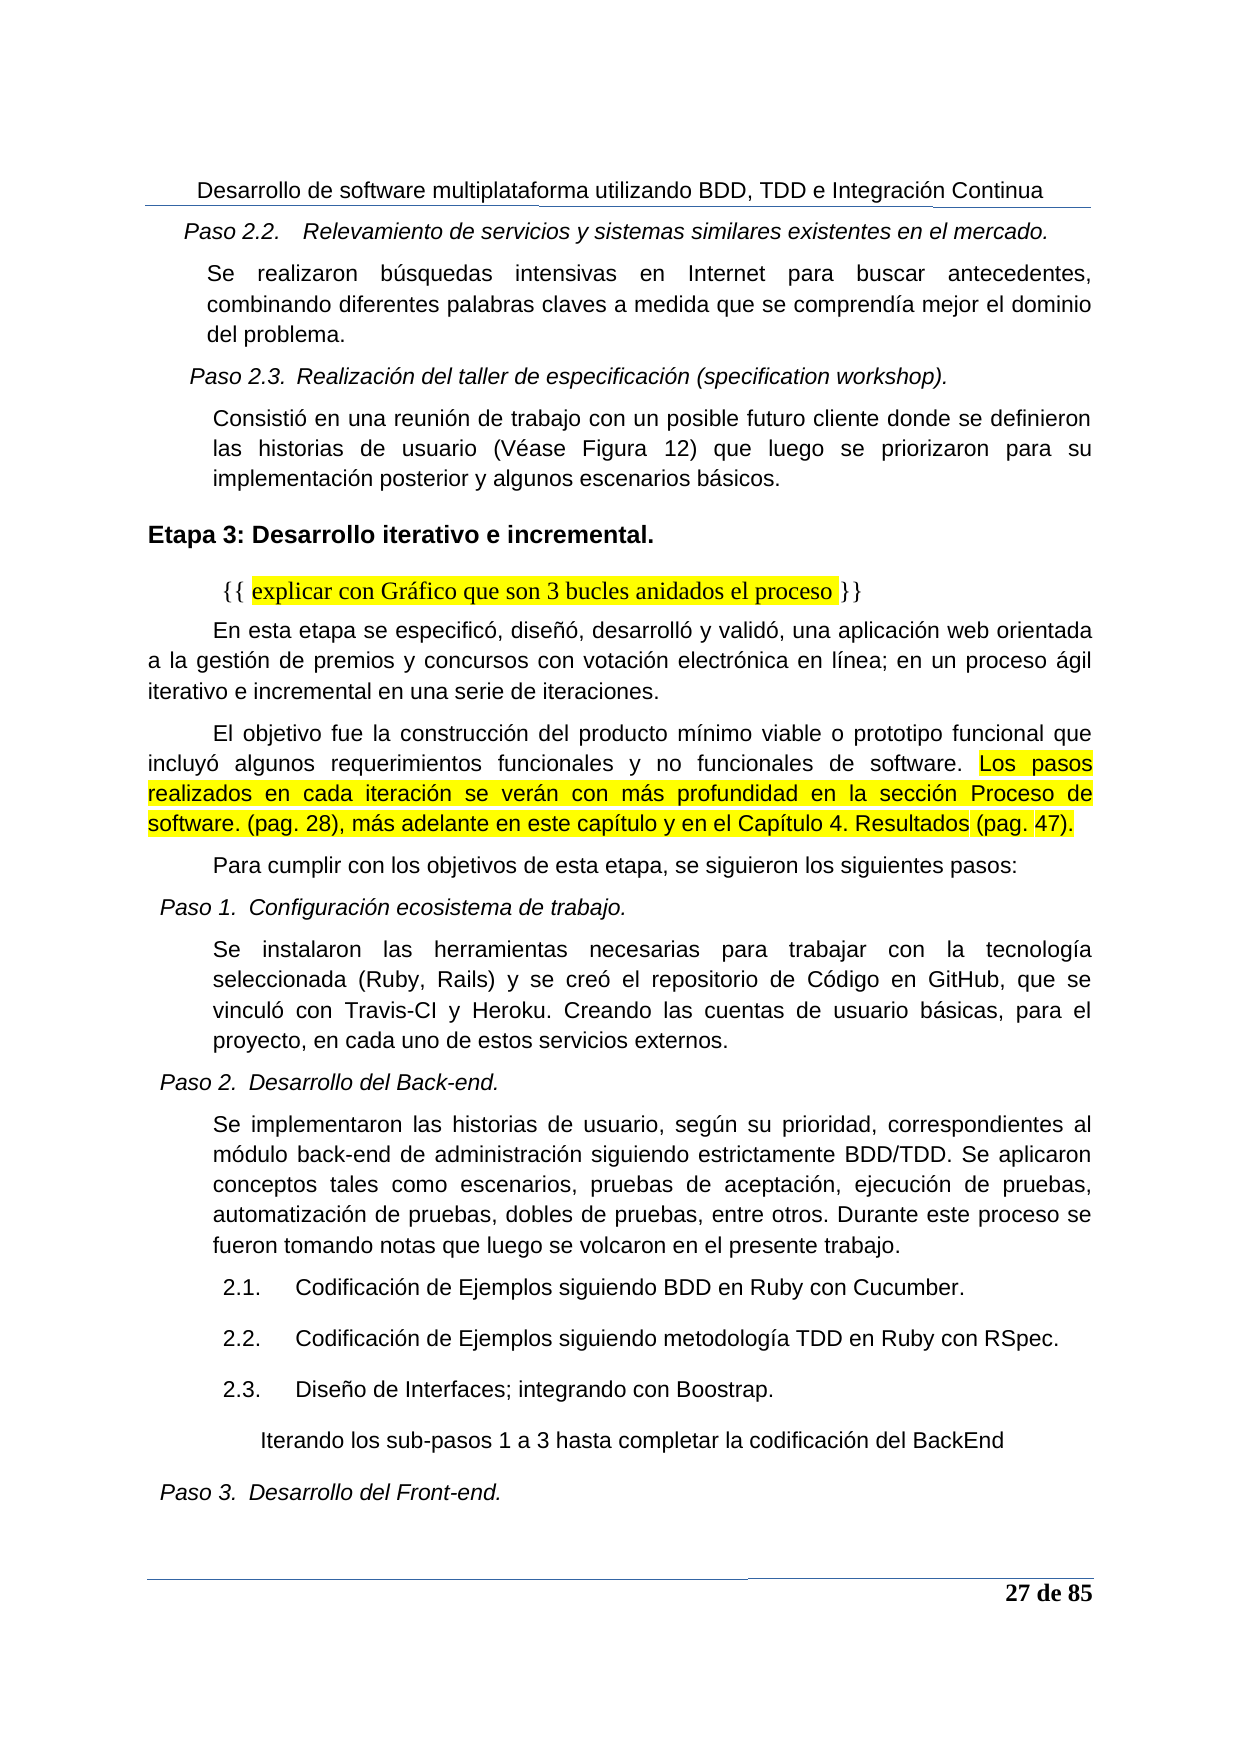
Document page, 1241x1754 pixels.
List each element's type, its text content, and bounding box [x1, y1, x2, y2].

list Diseño de Interfaces; integrando con Boostrap. [223, 1376, 1093, 1402]
list Realización del taller de especificación (specification workshop). [183, 363, 1093, 389]
list Se instalaron las herramientas necesarias para trabajar con la tecnología seleccionada (Ruby, Rails) y se creó el repositorio de Código en GitHub, que se vinculó con Travis-CI y Heroku. Creando las cuentas de usuario básicas, para el proyecto, en cada uno de estos servicios externos. [177, 936, 1093, 1053]
list Codificación de Ejemplos siguiendo BDD en Ruby con Cucumber. [223, 1273, 1093, 1300]
list Iterando los sub-pasos 1 a 3 hasta completar la codificación del BackEnd [223, 1427, 1093, 1454]
list Se implementaron las historias de usuario, según su prioridad, correspondientes al módulo back-end de administración siguiendo estrictamente BDD/TDD. Se aplicaron conceptos tales como escenarios, pruebas de aceptación, ejecución de pruebas, automatización de pruebas, dobles de pruebas, entre otros. Durante este proceso se fueron tomando notas que luego se volcaron en el presente trabajo. [213, 1111, 1093, 1258]
text Para cumplir con los objetivos de esta etapa, se siguieron los siguientes pasos: [148, 852, 1093, 878]
text {{ explicar con Gráfico que son 3 bucles anidados el proceso }} [148, 576, 1093, 605]
list Configuración ecosistema de trabajo. [159, 894, 1093, 921]
list Desarrollo del Front-end. [159, 1478, 1093, 1505]
list Relevamiento de servicios y sistemas similares existentes en el mercado. [177, 218, 1093, 245]
text El objetivo fue la construcción del producto mínimo viable o prototipo funcional que incluyó algunos requerimientos funcionales y no funcionales de software. Los pasos realizados en cada iteración se verán con más profundidad en la sección Proceso de software. (pag. 28), más adelante en este capítulo y en el Capítulo 4. Resultados (pag. 47). [148, 719, 1093, 837]
subtitle Etapa 3: Desarrollo iterativo e incremental. [148, 520, 1093, 549]
list Se realizaron búsquedas intensivas en Internet para buscar antecedentes, combinando diferentes palabras claves a medida que se comprendía mejor el dominio del problema. [207, 260, 1093, 347]
list Consistió en una reunión de trabajo con un posible futuro cliente donde se definieron las historias de usuario (Véase Figura 12) que luego se priorizaron para su implementación posterior y algunos escenarios básicos. [213, 405, 1093, 491]
list Desarrollo del Back-end. [159, 1069, 1093, 1095]
text En esta etapa se especificó, diseñó, desarrolló y validó, una aplicación web orientada a la gestión de premios y concursos con votación electrónica en línea; en un proceso ágil iterativo e incremental en una serie de iteraciones. [148, 617, 1093, 704]
list Codificación de Ejemplos siguiendo metodología TDD en Ruby con RSpec. [223, 1325, 1093, 1351]
